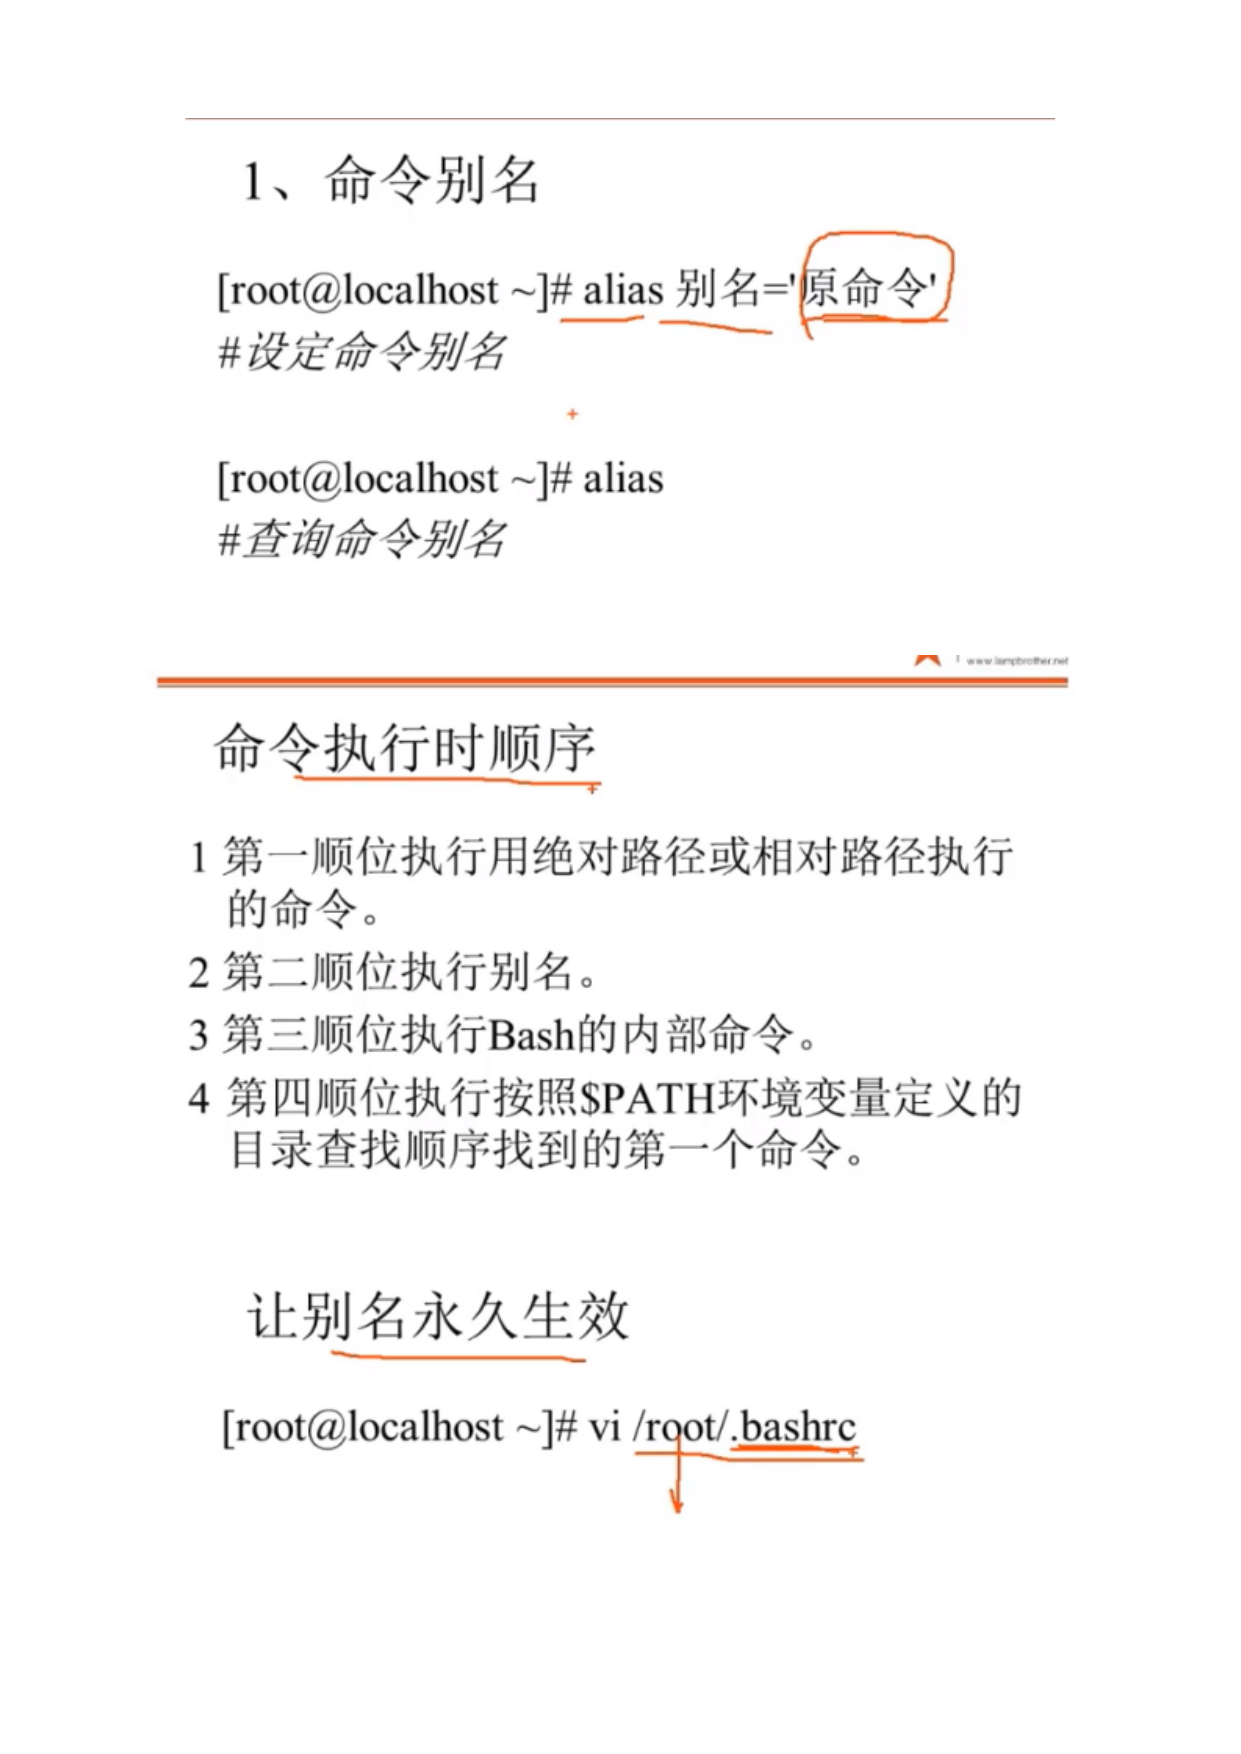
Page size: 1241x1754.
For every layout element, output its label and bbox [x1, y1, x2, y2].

picture [185, 118, 1056, 598]
picture [143, 655, 1097, 1210]
picture [182, 1270, 980, 1629]
